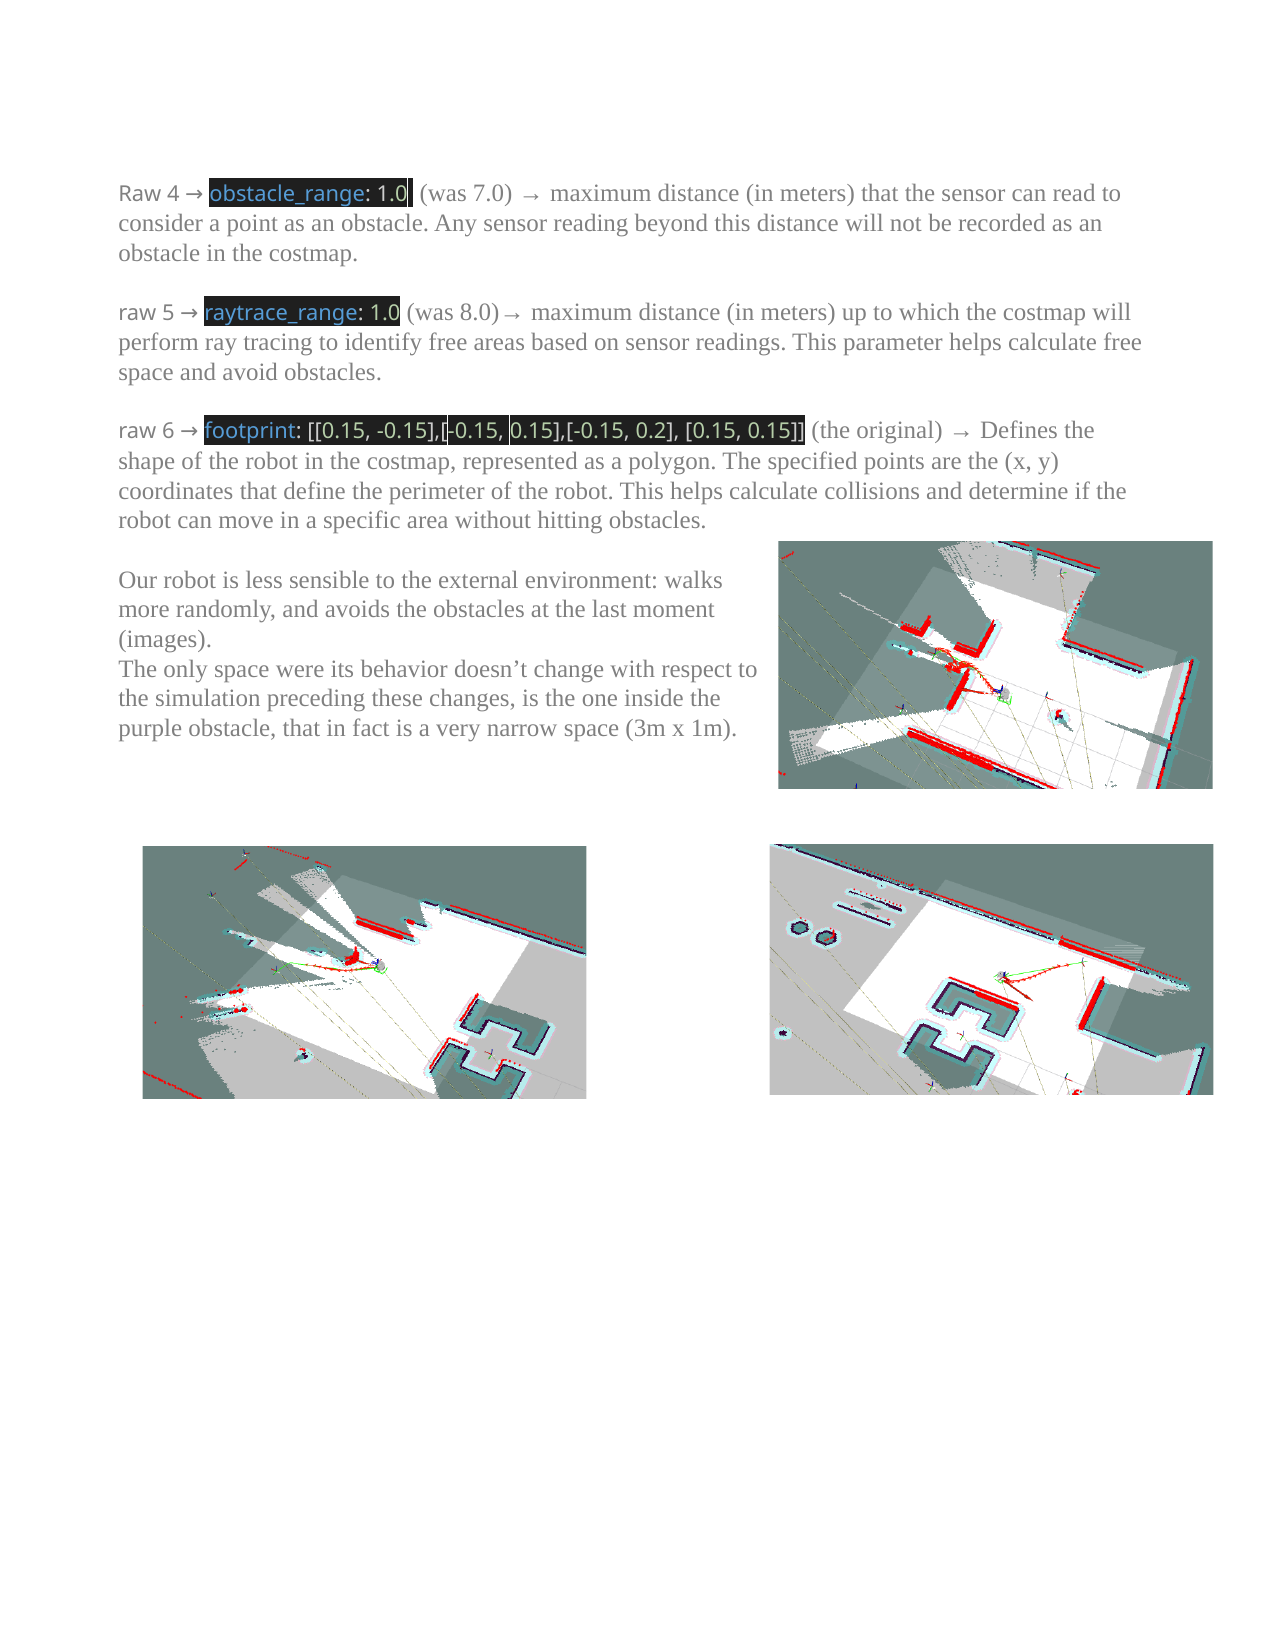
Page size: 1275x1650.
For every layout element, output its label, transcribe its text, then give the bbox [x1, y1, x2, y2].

text raw 6 → footprint: [[0.15, -0.15],[-0.15, 0.15],[-0.15, 0.2], [0.15, 0.15]] (the original) → Defines the shape of the robot in the costmap, represented as a polygon. The specified points are the (x, y) coordinates that define the perimeter of the robot. This helps calculate collisions and determine if the robot can move in a specific area without hitting obstacles. [118, 415, 1157, 534]
picture [997, 844, 1214, 1095]
picture [194, 846, 517, 1099]
text Raw 4 → obstacle_range: 1.0 (was 7.0) → maximum distance (in meters) that the sensor can read to consider a point as an obstacle. Any sensor reading beyond this distance will not be recorded as an obstacle in the costmap. [118, 177, 1157, 267]
picture [992, 541, 1213, 789]
text The only space were its behavior doesn’t change with respect to the simulation preceding these changes, is the one inside the purple obstacle, that in fact is a very narrow space (3m x 1m). [118, 653, 992, 742]
text Our robot is less sensible to the external environment: walks more randomly, and avoids the obstacles at the last moment (images). [118, 564, 992, 653]
text raw 5 → raytrace_range: 1.0 (was 8.0)→ maximum distance (in meters) up to which the costmap will perform ray tracing to identify free areas based on sensor readings. This parameter helps calculate free space and avoid obstacles. [118, 296, 1157, 386]
